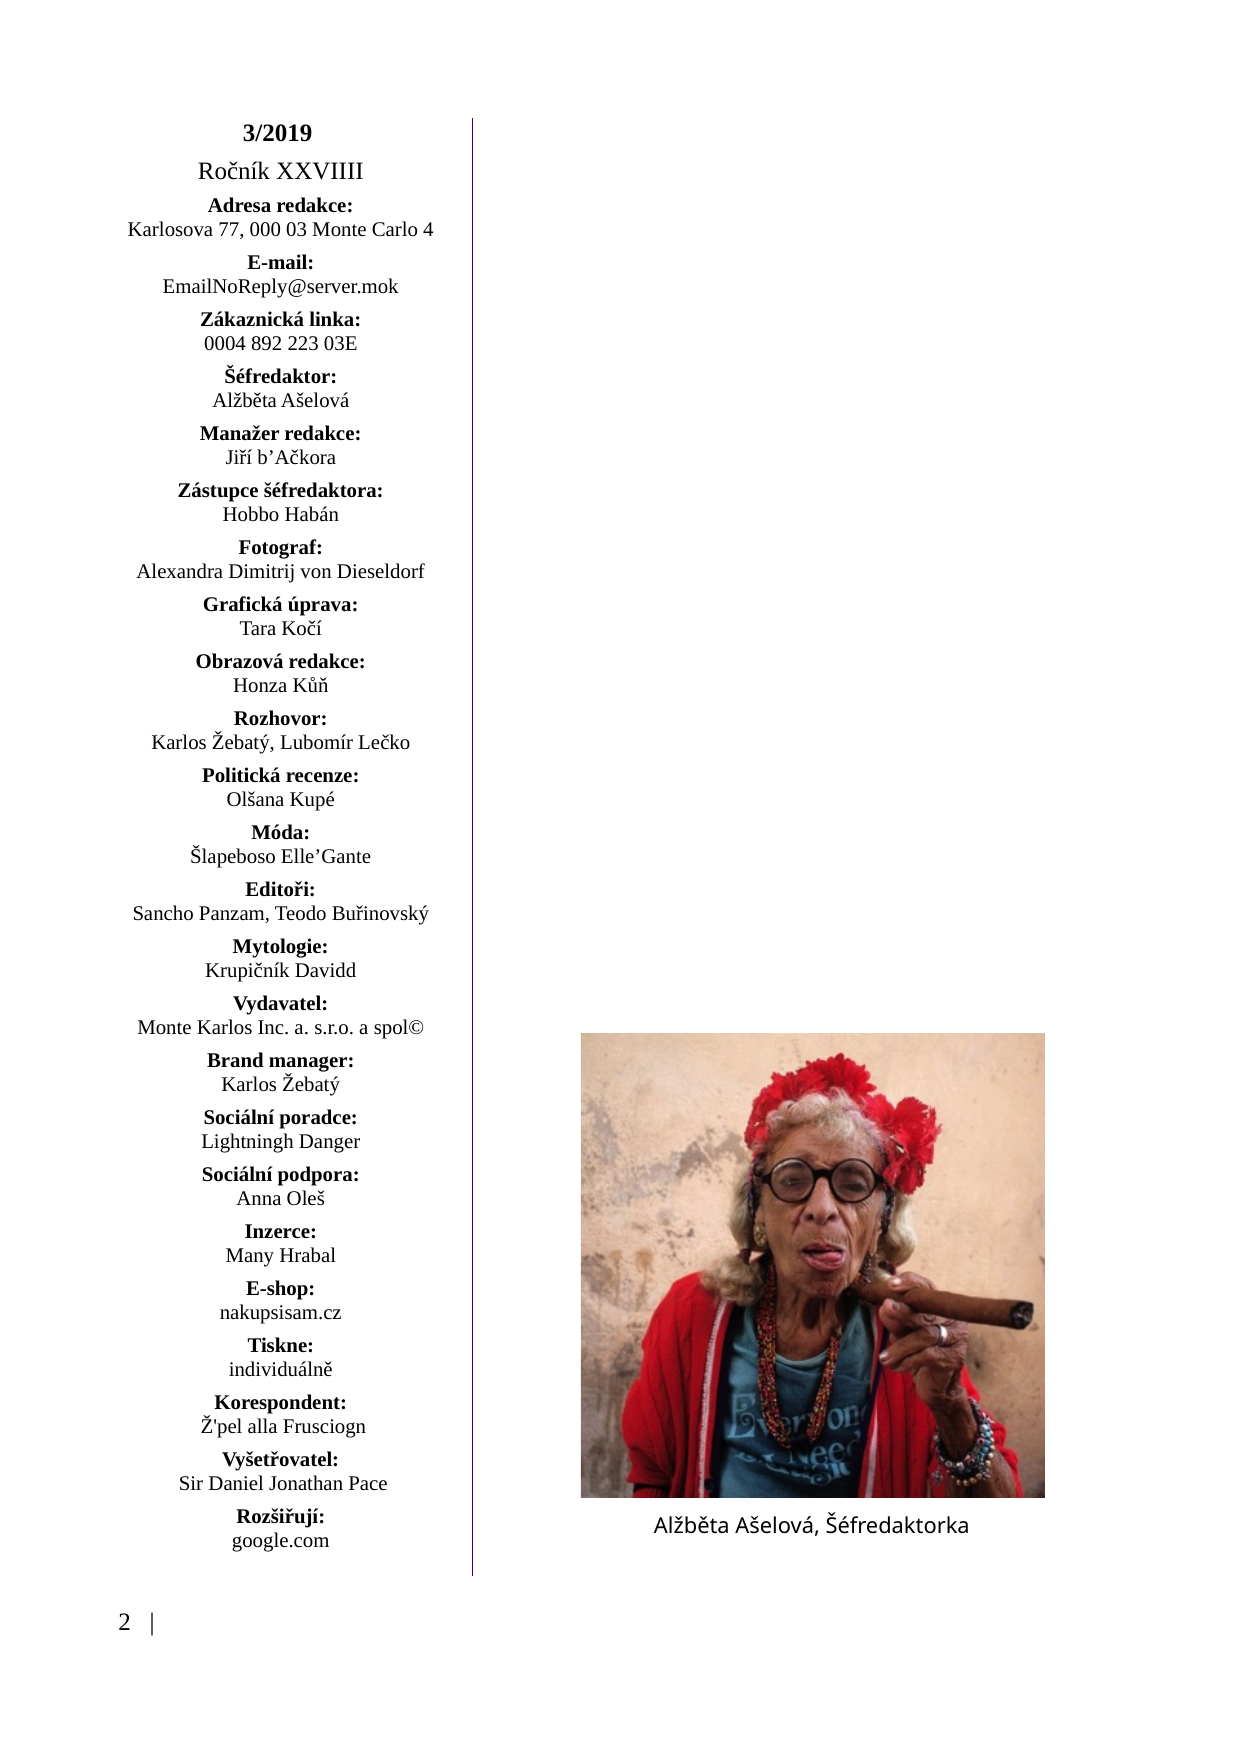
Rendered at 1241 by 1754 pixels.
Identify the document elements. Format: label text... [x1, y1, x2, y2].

text Zástupce šéfredaktora: Hobbo Habán [118, 478, 443, 526]
text Korespondent: Ž'pel alla Frusciogn [118, 1390, 443, 1438]
text Rozšiřují: google.com [118, 1504, 443, 1552]
text E-shop: nakupsisam.cz [118, 1276, 443, 1324]
text Editoři: Sancho Panzam, Teodo Buřinovský [118, 877, 443, 925]
text Manažer redakce: Jiří b’Ačkora [118, 421, 443, 469]
text Sociální podpora: Anna Oleš [118, 1162, 443, 1210]
text Vyšetřovatel: Sir Daniel Jonathan Pace [118, 1447, 443, 1495]
text Mytologie: Krupičník Davidd [118, 934, 443, 982]
text Politická recenze: Olšana Kupé [118, 763, 443, 811]
text Obrazová redakce: Honza Kůň [118, 649, 443, 697]
text Fotograf: Alexandra Dimitrij von Dieseldorf [118, 535, 443, 583]
text Brand manager: Karlos Žebatý [118, 1048, 443, 1096]
text Rozhovor: Karlos Žebatý, Lubomír Lečko [118, 706, 443, 754]
text Zákaznická linka: 0004 892 223 03E [118, 307, 443, 355]
picture [580, 1033, 1045, 1498]
text 3/2019 [118, 118, 443, 147]
text Sociální poradce: Lightningh Danger [118, 1105, 443, 1153]
text Inzerce: Many Hrabal [118, 1219, 443, 1267]
text Ročník XXVIIII [118, 156, 443, 184]
text Tiskne: individuálně [118, 1333, 443, 1381]
text Grafická úprava: Tara Kočí [118, 592, 443, 640]
text Vydavatel: Monte Karlos Inc. a. s.r.o. a spol© [118, 991, 443, 1039]
text Móda: Šlapeboso Elle’Gante [118, 820, 443, 868]
text Šéfredaktor: Alžběta Ašelová [118, 364, 443, 412]
text E-mail: EmailNoReply@server.mok [118, 250, 443, 298]
text Adresa redakce: Karlosova 77, 000 03 Monte Carlo 4 [118, 193, 443, 241]
